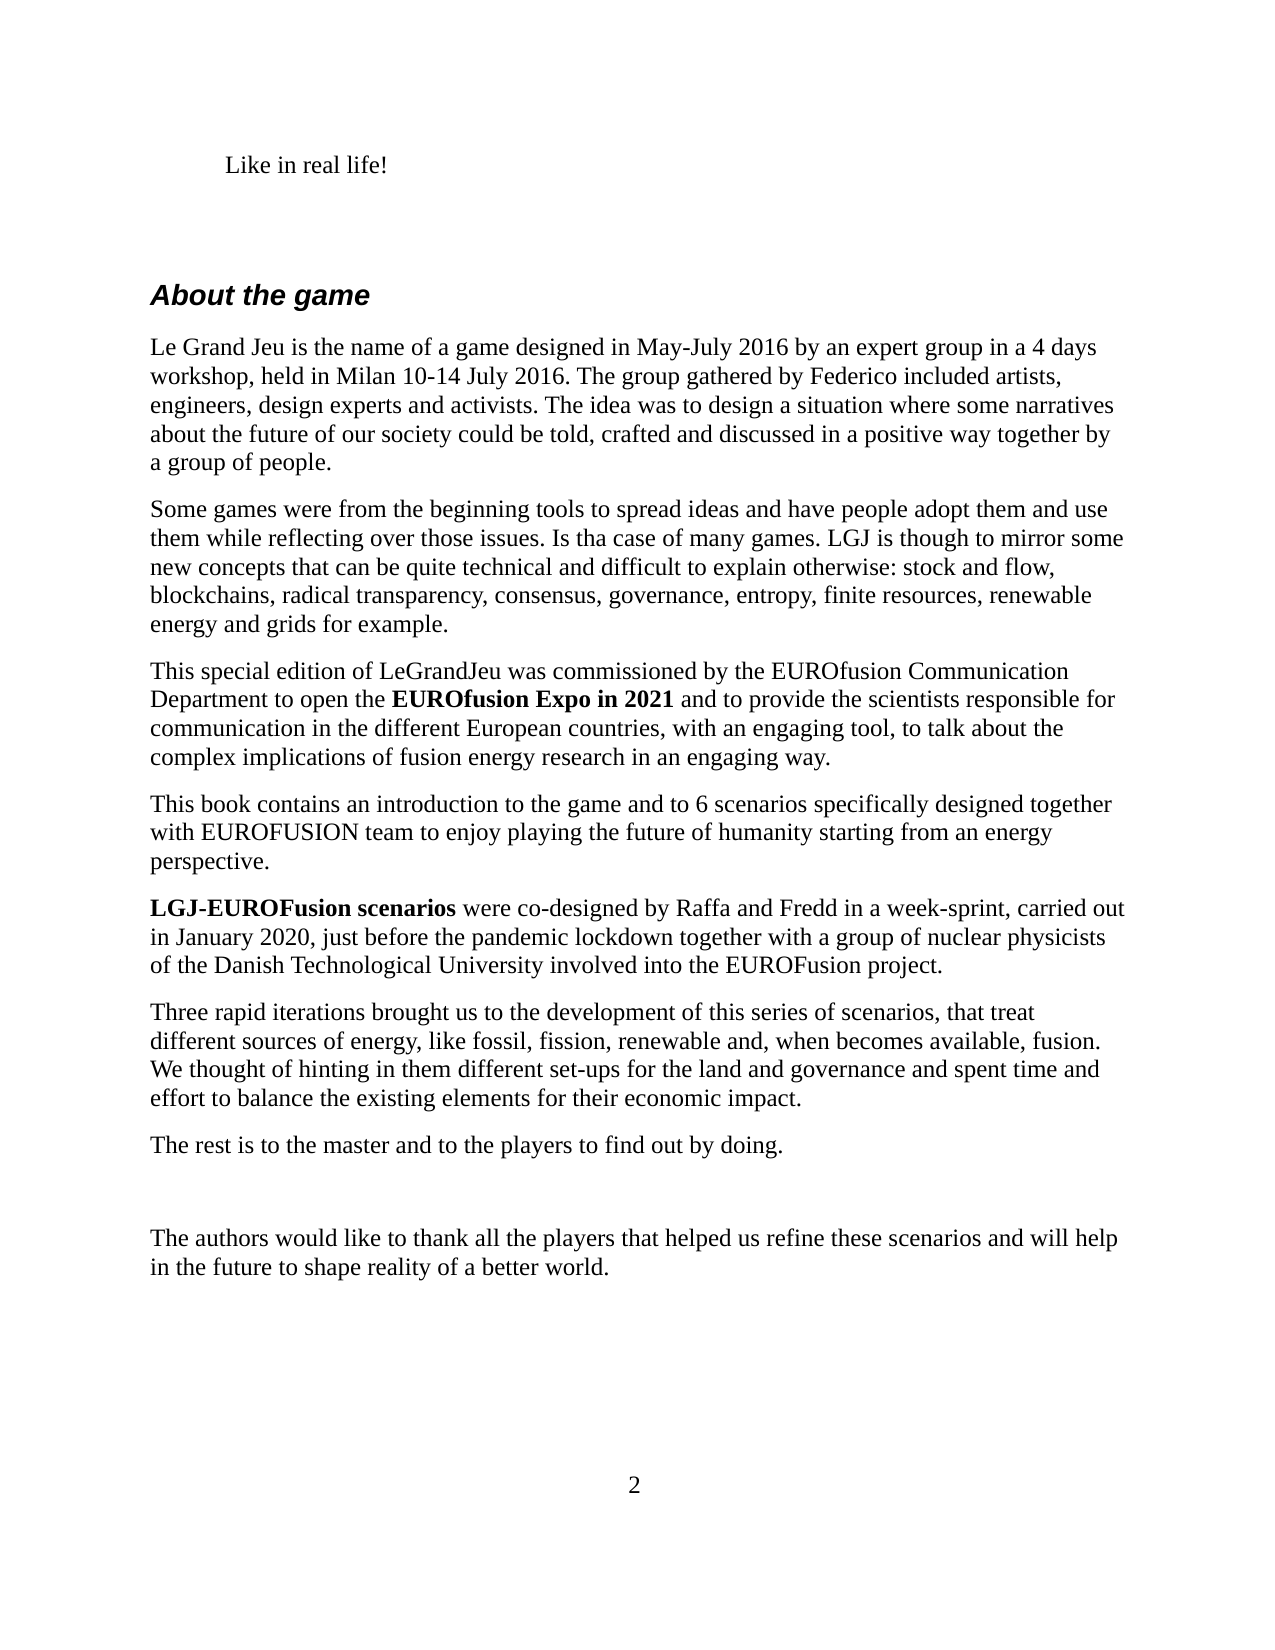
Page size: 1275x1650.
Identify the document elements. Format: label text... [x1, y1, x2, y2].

text The rest is to the master and to the players to find out by doing. [150, 1130, 1125, 1159]
subtitle About the game [150, 277, 1125, 311]
text LGJ-EUROFusion scenarios were co-designed by Raffa and Fredd in a week-sprint, carried out in January 2020, just before the pandemic lockdown together with a group of nuclear physicists of the Danish Technological University involved into the EUROFusion project. [150, 893, 1125, 979]
text Three rapid iterations brought us to the development of this series of scenarios, that treat different sources of energy, like fossil, fission, renewable and, when becomes available, fusion. We thought of hinting in them different set-ups for the land and governance and spent time and effort to balance the existing elements for their economic impact. [150, 997, 1125, 1112]
text The authors would like to thank all the players that helped us refine these scenarios and will help in the future to shape reality of a better world. [150, 1223, 1125, 1281]
text Some games were from the beginning tools to spread ideas and have people adopt them and use them while reflecting over those issues. Is tha case of many games. LGJ is though to mirror some new concepts that can be quite technical and difficult to explain otherwise: stock and flow, blockchains, radical transparency, consensus, governance, entropy, finite resources, renewable energy and grids for example. [150, 494, 1125, 638]
text This book contains an introduction to the game and to 6 scenarios specifically designed together with EUROFUSION team to enjoy playing the future of humanity starting from an energy perspective. [150, 789, 1125, 875]
text Like in real life! [225, 150, 1125, 179]
text This special edition of LeGrandJeu was commissioned by the EUROfusion Communication Department to open the EUROfusion Expo in 2021 and to provide the scientists responsible for communication in the different European countries, with an engaging tool, to talk about the complex implications of fusion energy research in an engaging way. [150, 656, 1125, 771]
text Le Grand Jeu is the name of a game designed in May-July 2016 by an expert group in a 4 days workshop, held in Milan 10-14 July 2016. The group gathered by Federico included artists, engineers, design experts and activists. The idea was to design a situation where some narratives about the future of our society could be told, crafted and discussed in a positive way together by a group of people. [150, 332, 1125, 476]
